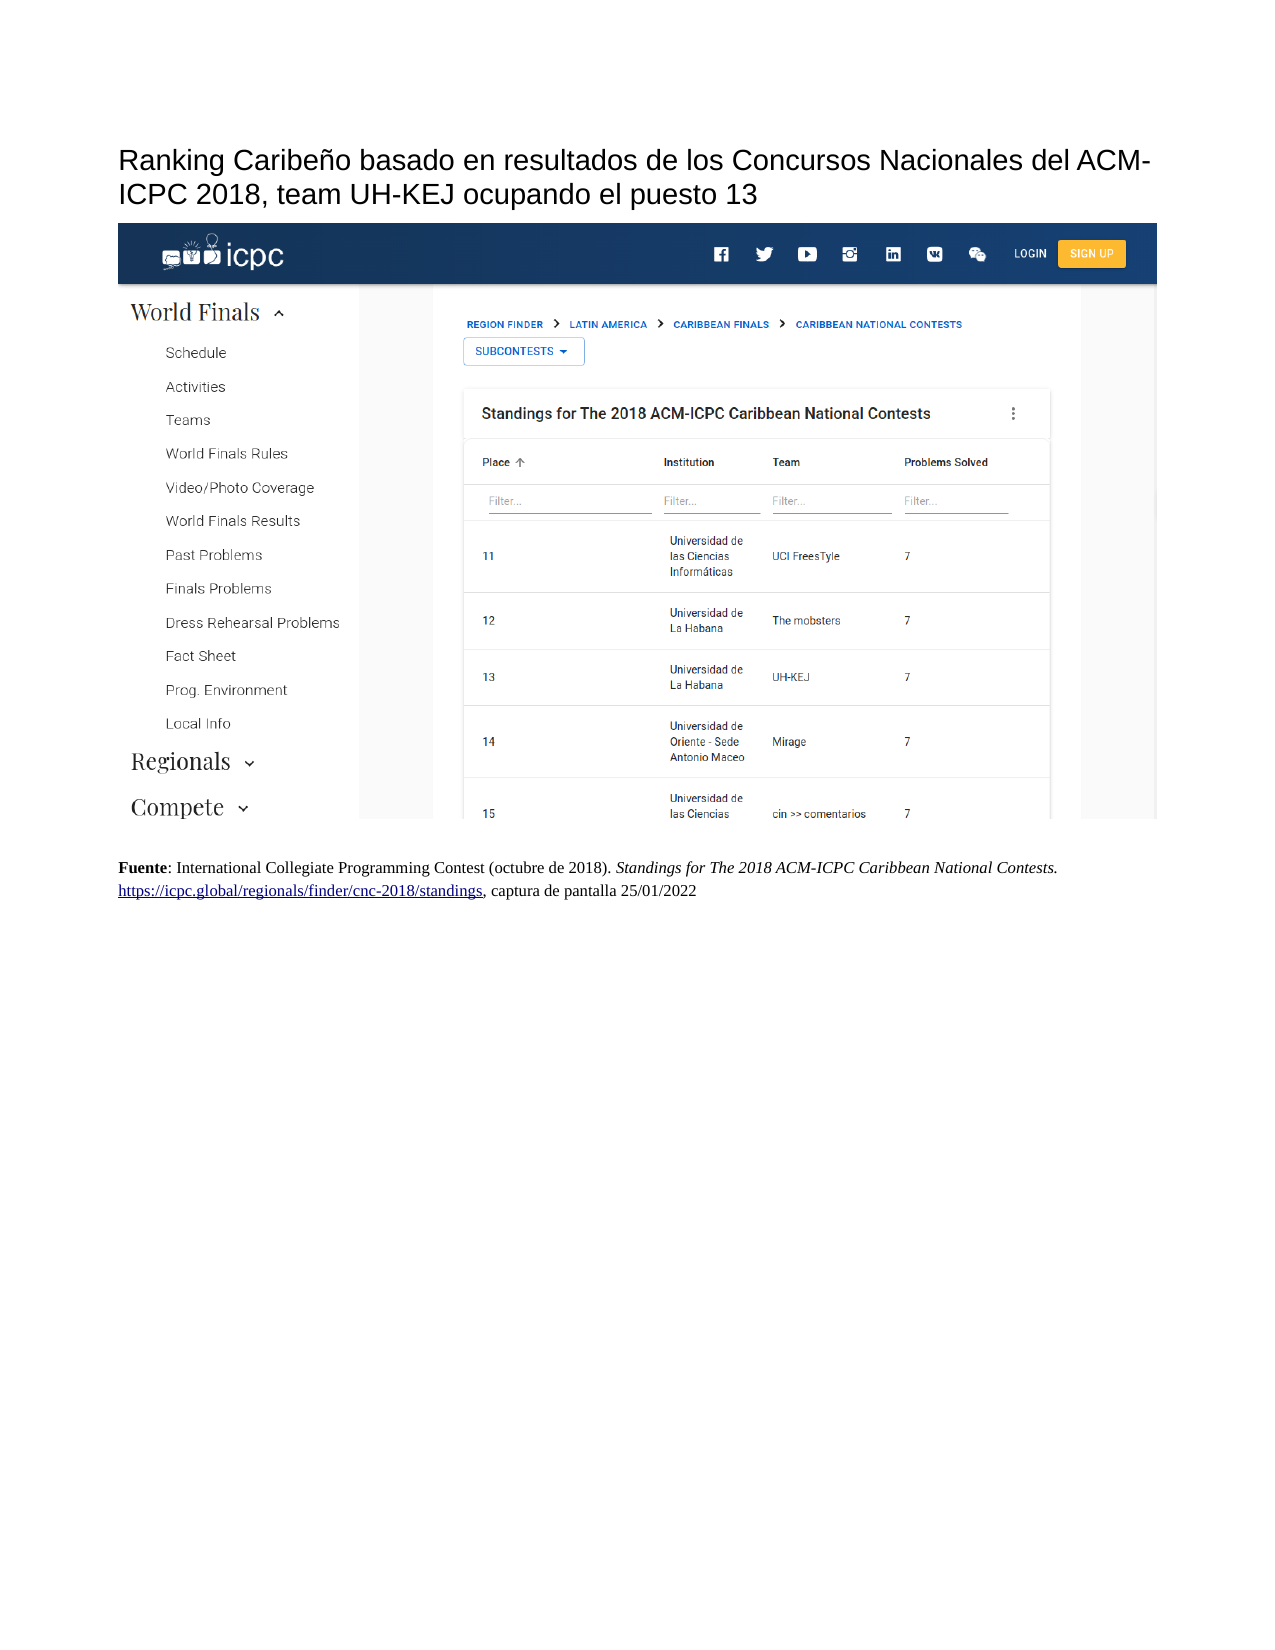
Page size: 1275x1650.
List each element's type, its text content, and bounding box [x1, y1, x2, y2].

picture [118, 223, 1157, 819]
text Fuente: International Collegiate Programming Contest (octubre de 2018). Standings for The 2018 ACM-ICPC Caribbean National Contests. https://icpc.global/regionals/finder/cnc-2018/standings, captura de pantalla 25/01/2022 [118, 858, 1157, 899]
subtitle Ranking Caribeño basado en resultados de los Concursos Nacionales del ACM-ICPC 2018, team UH-KEJ ocupando el puesto 13 [118, 143, 1157, 210]
